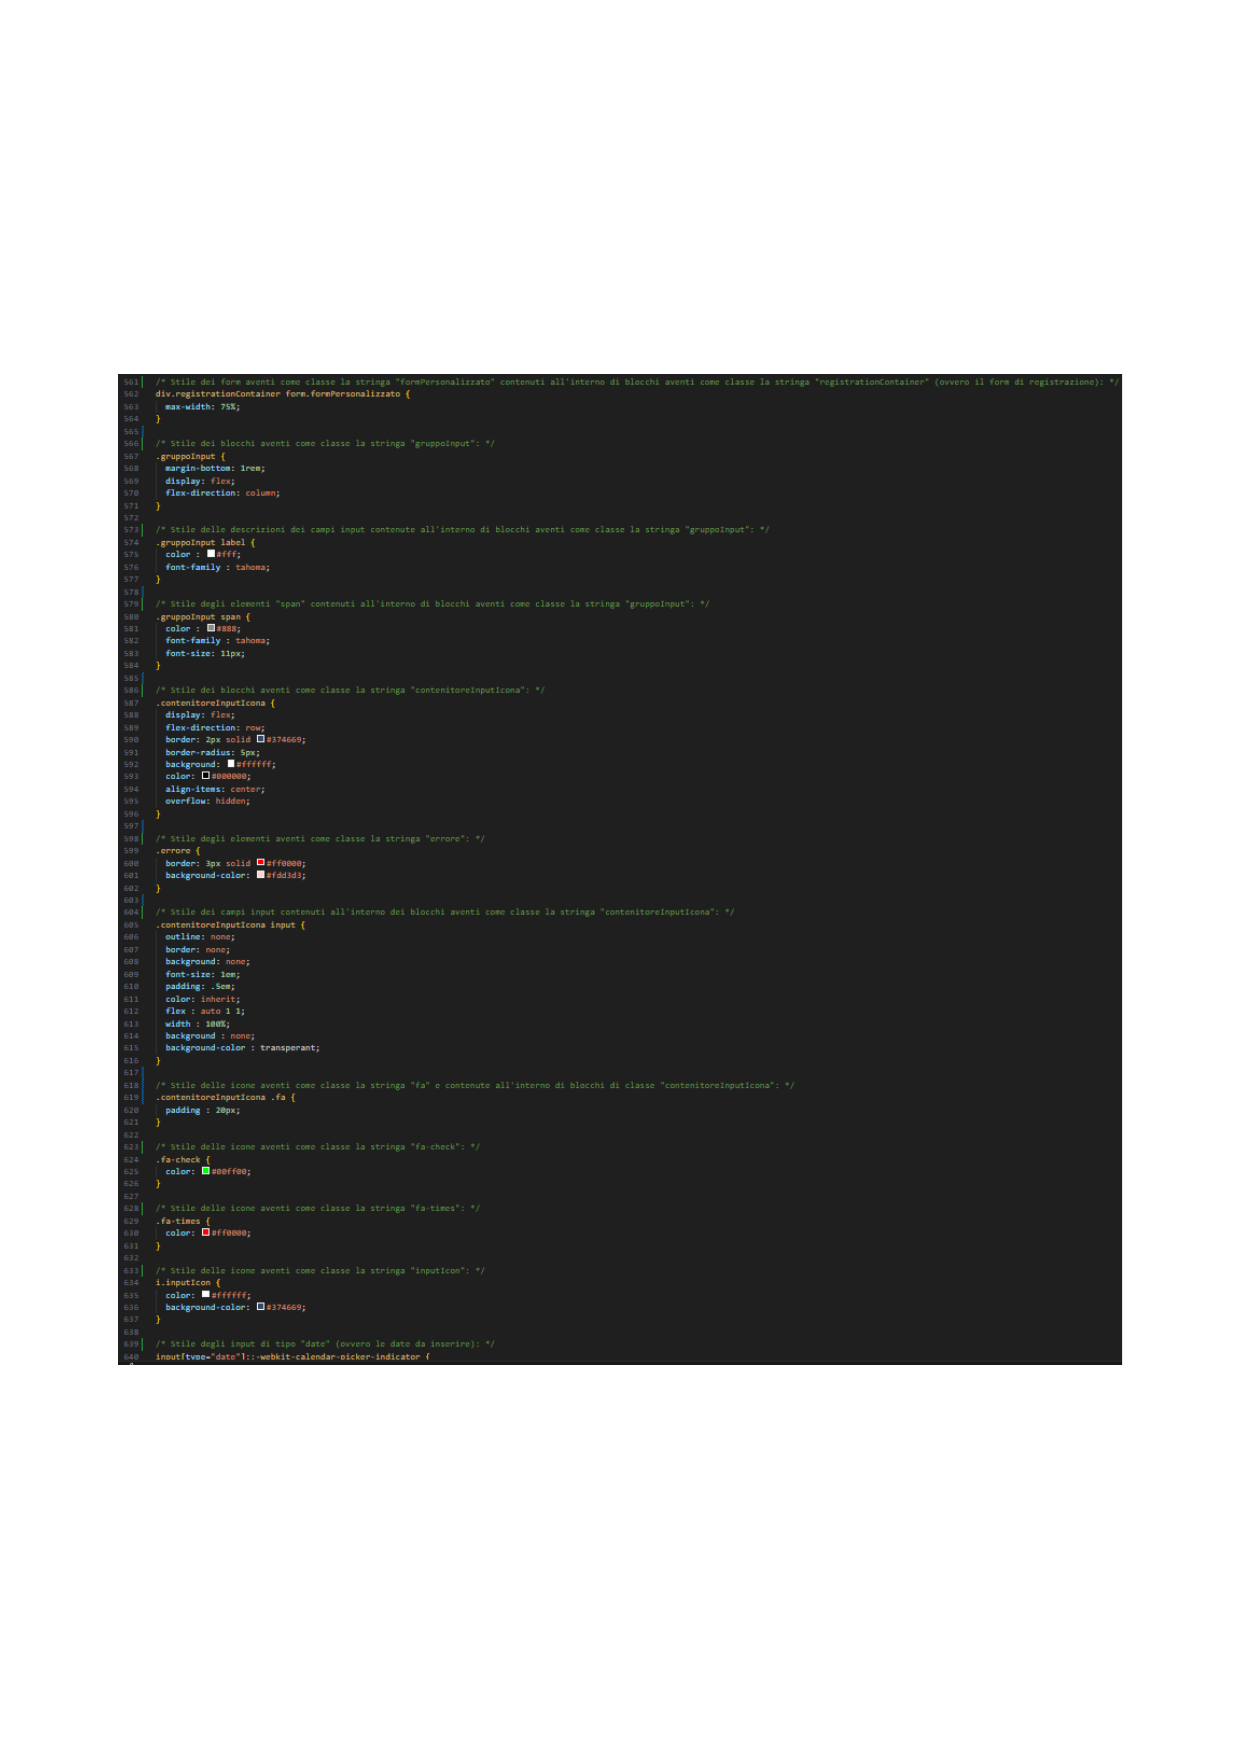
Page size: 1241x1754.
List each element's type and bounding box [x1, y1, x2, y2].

picture [118, 374, 1123, 1365]
